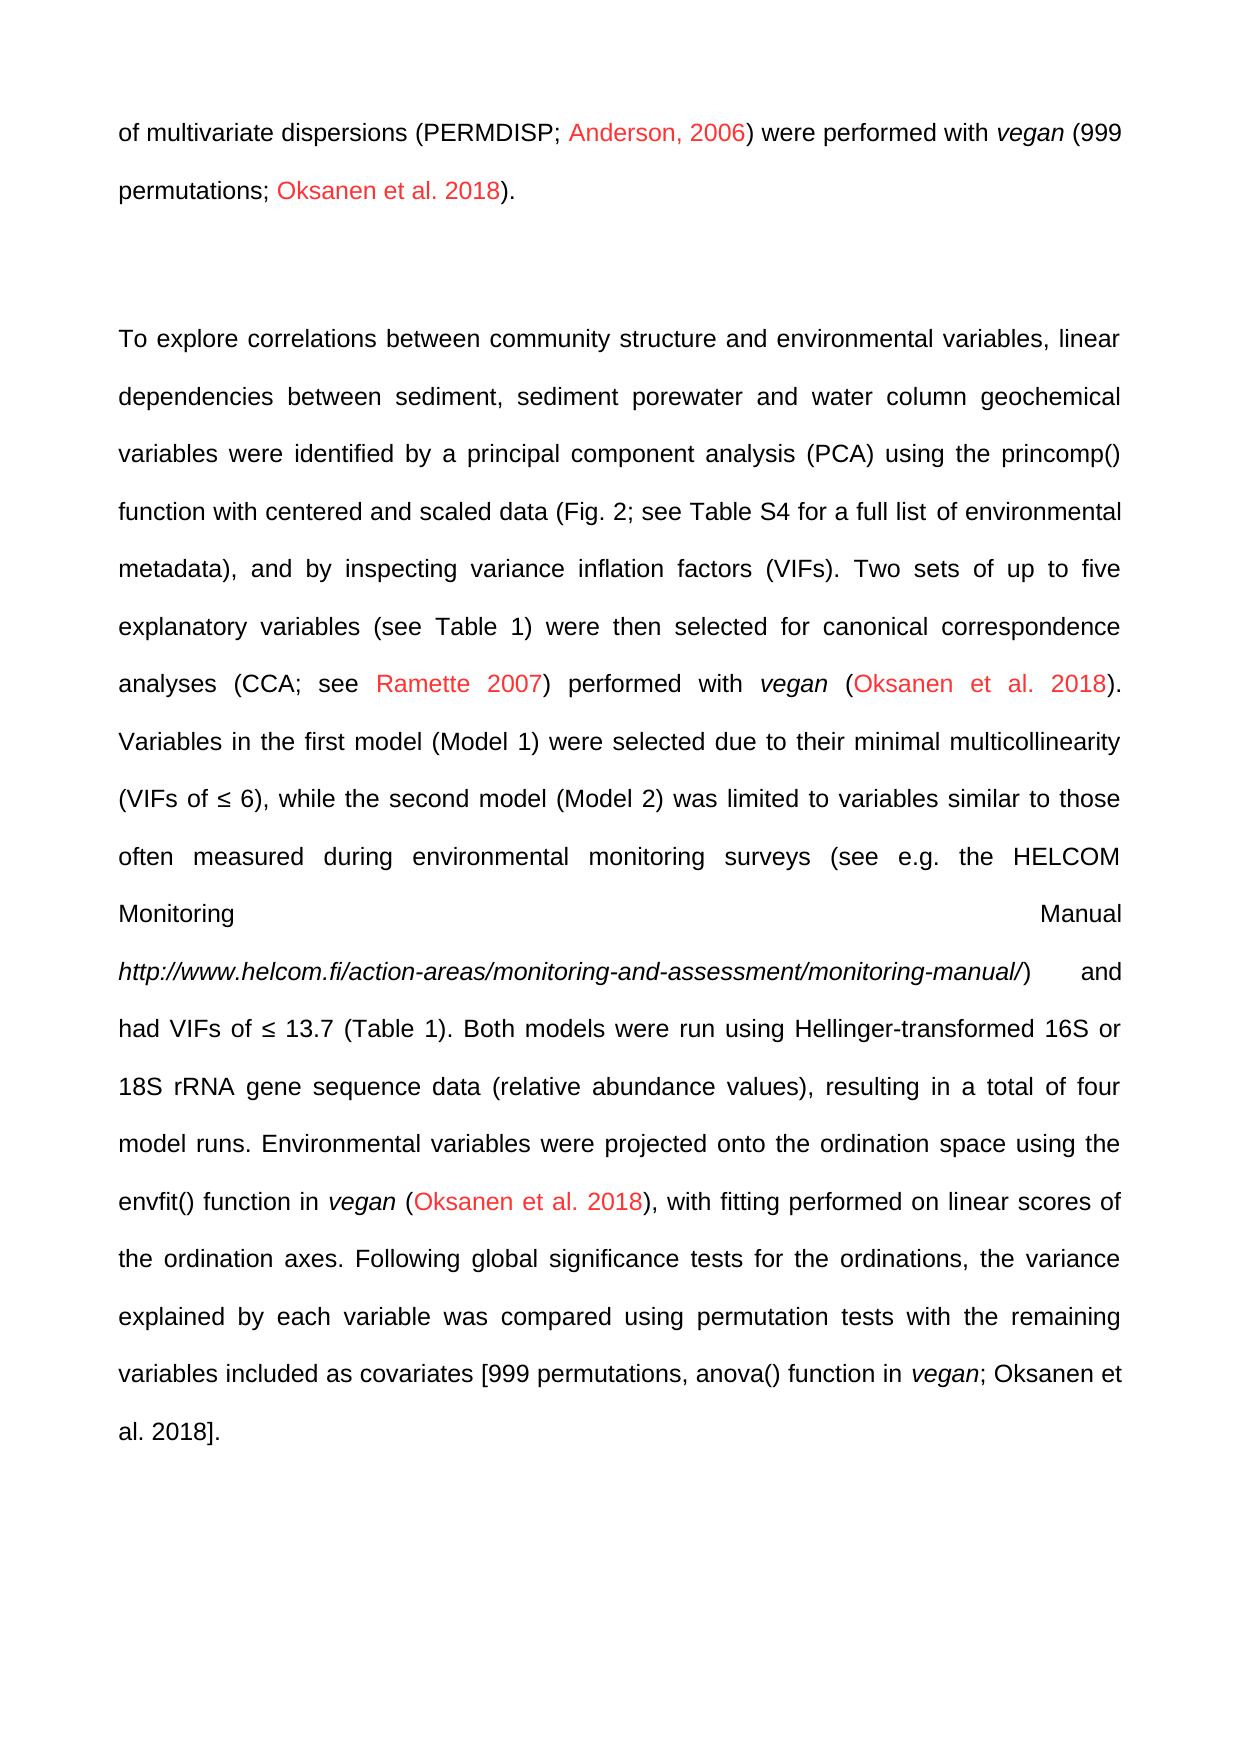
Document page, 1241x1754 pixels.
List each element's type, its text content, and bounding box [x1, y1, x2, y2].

text To explore correlations between community structure and environmental variables, linear dependencies between sediment, sediment porewater and water column geochemical variables were identified by a principal component analysis (PCA) using the princomp() function with centered and scaled data (Fig. 2; see Table S4 for a full list of environmental metadata), and by inspecting variance inflation factors (VIFs). Two sets of up to five explanatory variables (see Table 1) were then selected for canonical correspondence analyses (CCA; see Ramette 2007) performed with vegan (Oksanen et al. 2018). Variables in the first model (Model 1) were selected due to their minimal multicollinearity (VIFs of ≤ 6), while the second model (Model 2) was limited to variables similar to those often measured during environmental monitoring surveys (see e.g. the HELCOM Monitoring Manual http://www.helcom.fi/action-areas/monitoring-and-assessment/monitoring-manual/) and had VIFs of ≤ 13.7 (Table 1). Both models were run using Hellinger-transformed 16S or 18S rRNA gene sequence data (relative abundance values), resulting in a total of four model runs. Environmental variables were projected onto the ordination space using the envfit() function in vegan (Oksanen et al. 2018), with fitting performed on linear scores of the ordination axes. Following global significance tests for the ordinations, the variance explained by each variable was compared using permutation tests with the remaining variables included as covariates [999 permutations, anova() function in vegan; Oksanen et al. 2018]. [118, 324, 1122, 1445]
text of multivariate dispersions (PERMDISP; Anderson, 2006) were performed with vegan (999 permutations; Oksanen et al. 2018). [118, 118, 1122, 204]
